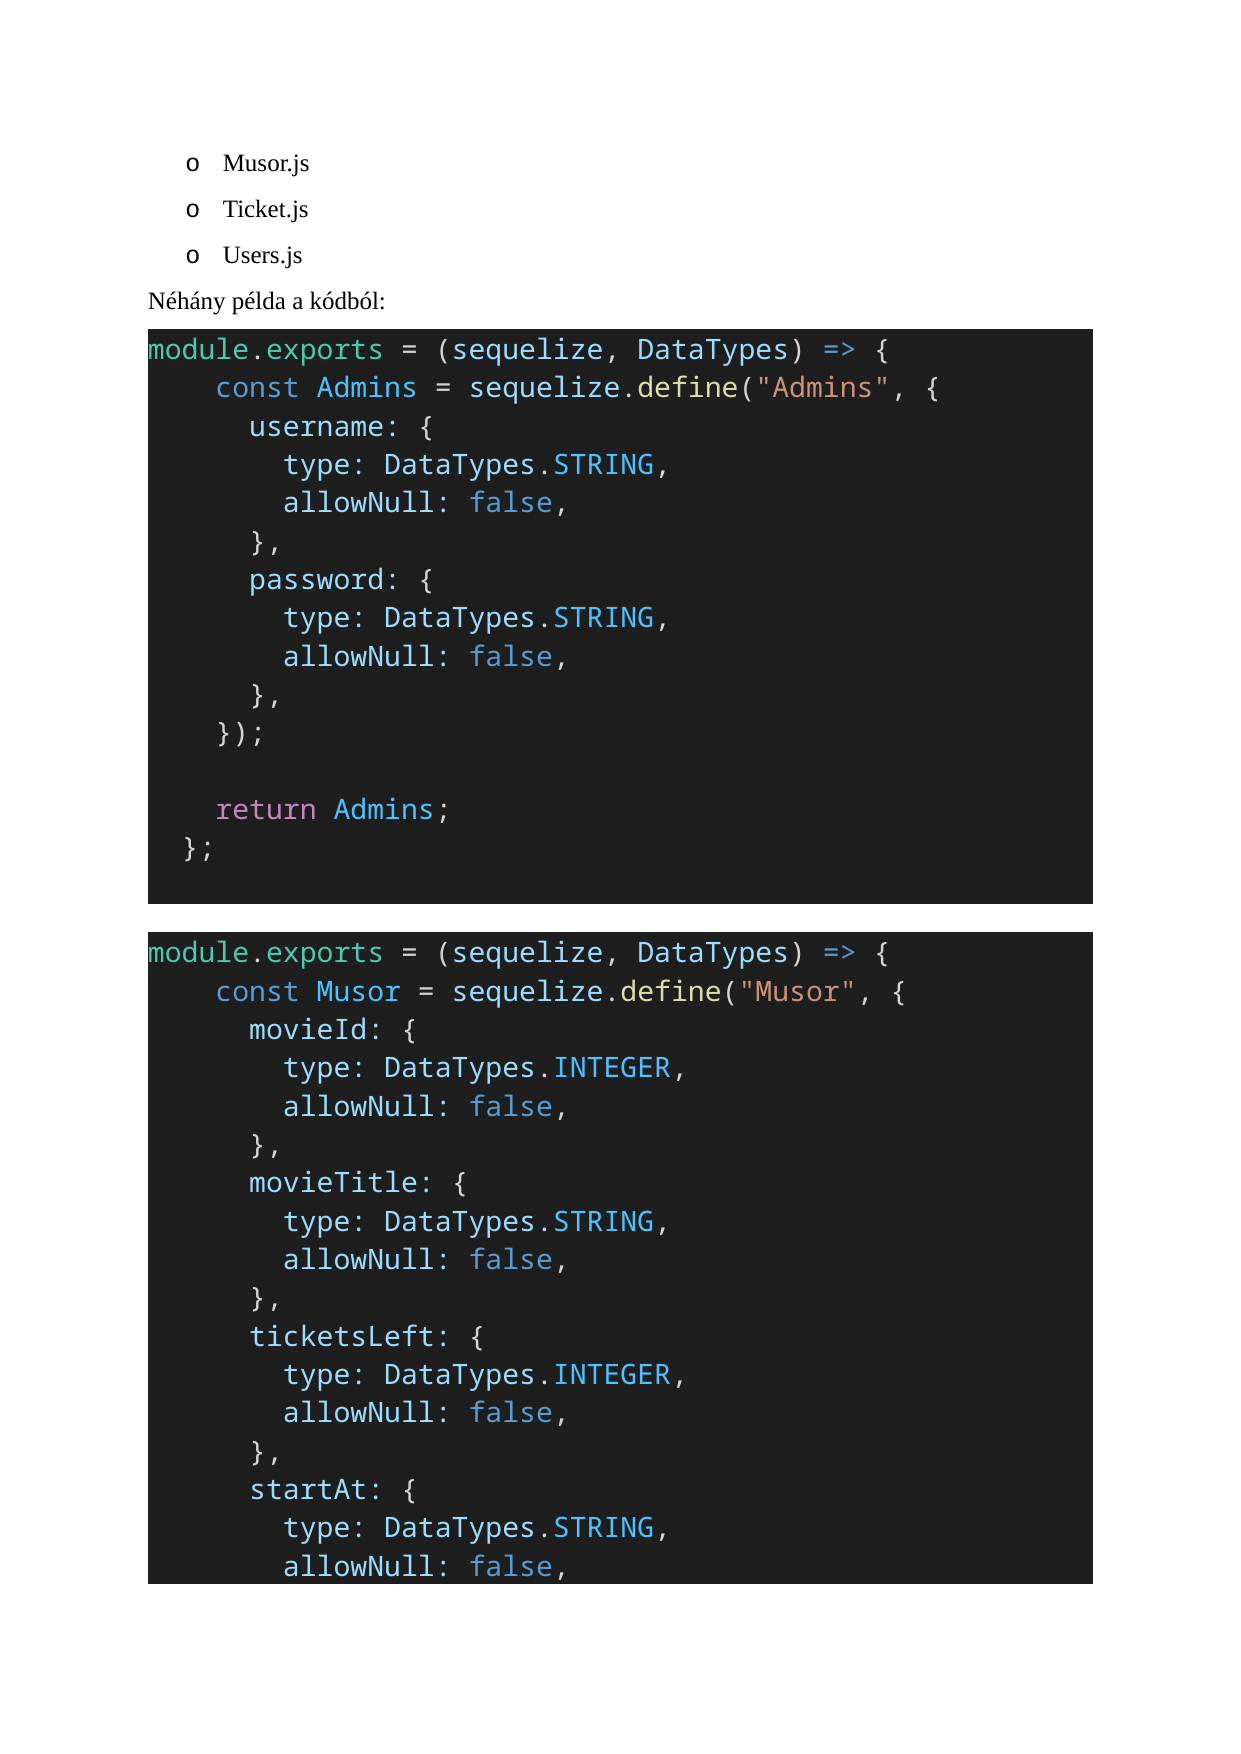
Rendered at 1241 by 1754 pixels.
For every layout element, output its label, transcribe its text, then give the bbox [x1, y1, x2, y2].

text Néhány példa a kódból: [148, 286, 1093, 315]
text allowNull: false, [148, 483, 1093, 521]
text startAt: { [148, 1469, 1093, 1507]
text movieId: { [148, 1009, 1093, 1047]
text allowNull: false, [148, 636, 1093, 674]
text allowNull: false, [148, 1392, 1093, 1431]
text type: DataTypes.INTEGER, [148, 1354, 1093, 1392]
text type: DataTypes.STRING, [148, 444, 1093, 483]
text username: { [148, 406, 1093, 444]
text }); [148, 713, 1093, 751]
list Users.js [185, 240, 1093, 271]
text module.exports = (sequelize, DataTypes) => { [148, 932, 1093, 971]
text allowNull: false, [148, 1239, 1093, 1277]
text type: DataTypes.STRING, [148, 1507, 1093, 1546]
text password: { [148, 559, 1093, 598]
text module.exports = (sequelize, DataTypes) => { [148, 329, 1093, 368]
text ticketsLeft: { [148, 1316, 1093, 1354]
text }, [148, 1431, 1093, 1469]
text }; [148, 828, 1093, 866]
text const Musor = sequelize.define("Musor", { [148, 971, 1093, 1009]
text type: DataTypes.STRING, [148, 598, 1093, 636]
text }, [148, 1124, 1093, 1162]
text type: DataTypes.STRING, [148, 1201, 1093, 1239]
text allowNull: false, [148, 1546, 1093, 1584]
list Ticket.js [185, 194, 1093, 225]
text }, [148, 1277, 1093, 1316]
text }, [148, 674, 1093, 713]
text return Admins; [148, 789, 1093, 828]
text const Admins = sequelize.define("Admins", { [148, 368, 1093, 406]
list Musor.js [185, 148, 1093, 178]
text type: DataTypes.INTEGER, [148, 1047, 1093, 1086]
text allowNull: false, [148, 1086, 1093, 1124]
text }, [148, 521, 1093, 559]
text movieTitle: { [148, 1162, 1093, 1201]
